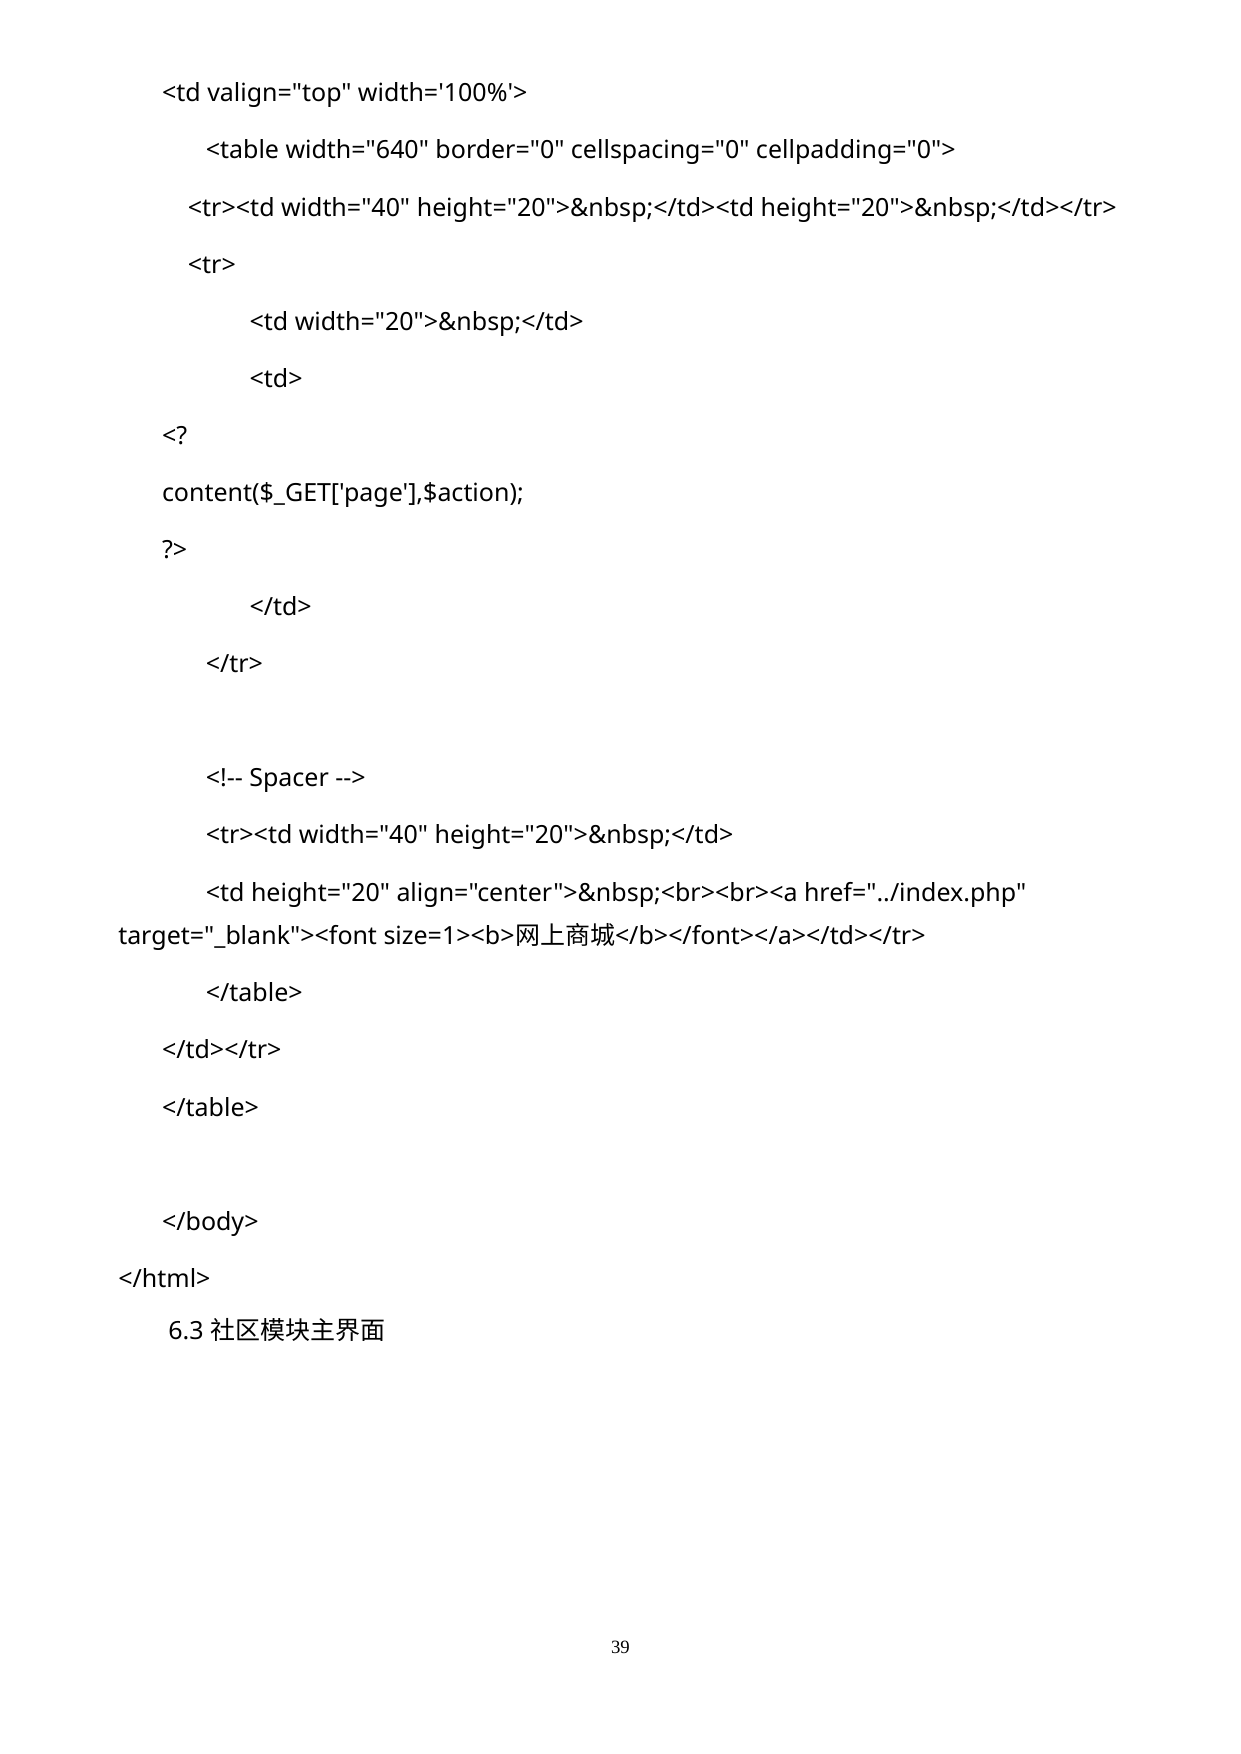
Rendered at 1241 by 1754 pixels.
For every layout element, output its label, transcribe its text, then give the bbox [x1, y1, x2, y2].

text </table> [118, 975, 1122, 1009]
text </body> [118, 1203, 1122, 1237]
text </td></tr> [118, 1032, 1122, 1066]
text <? [118, 417, 1122, 452]
text <td width="20">&nbsp;</td> [118, 303, 1122, 337]
text <tr> [118, 246, 1122, 280]
text <!-- Spacer --> [118, 760, 1122, 794]
text <tr><td width="40" height="20">&nbsp;</td> [118, 817, 1122, 851]
text content($_GET['page'],$action); [118, 474, 1122, 509]
text </td> [118, 589, 1122, 623]
text 6.3 社区模块主界面 [118, 1311, 1122, 1347]
text </table> [118, 1089, 1122, 1123]
text <tr><td width="40" height="20">&nbsp;</td><td height="20">&nbsp;</td></tr> [118, 189, 1122, 223]
text </tr> [118, 646, 1122, 680]
text ?> [118, 532, 1122, 566]
text <table width="640" border="0" cellspacing="0" cellpadding="0"> [118, 132, 1122, 166]
text </html> [118, 1261, 1122, 1294]
text <td valign="top" width='100%'> [118, 75, 1122, 109]
text <td> [118, 360, 1122, 394]
text <td height="20" align="center">&nbsp;<br><br><a href="../index.php" target="_blank"><font size=1><b>网上商城</b></font></a></td></tr> [118, 874, 1122, 952]
